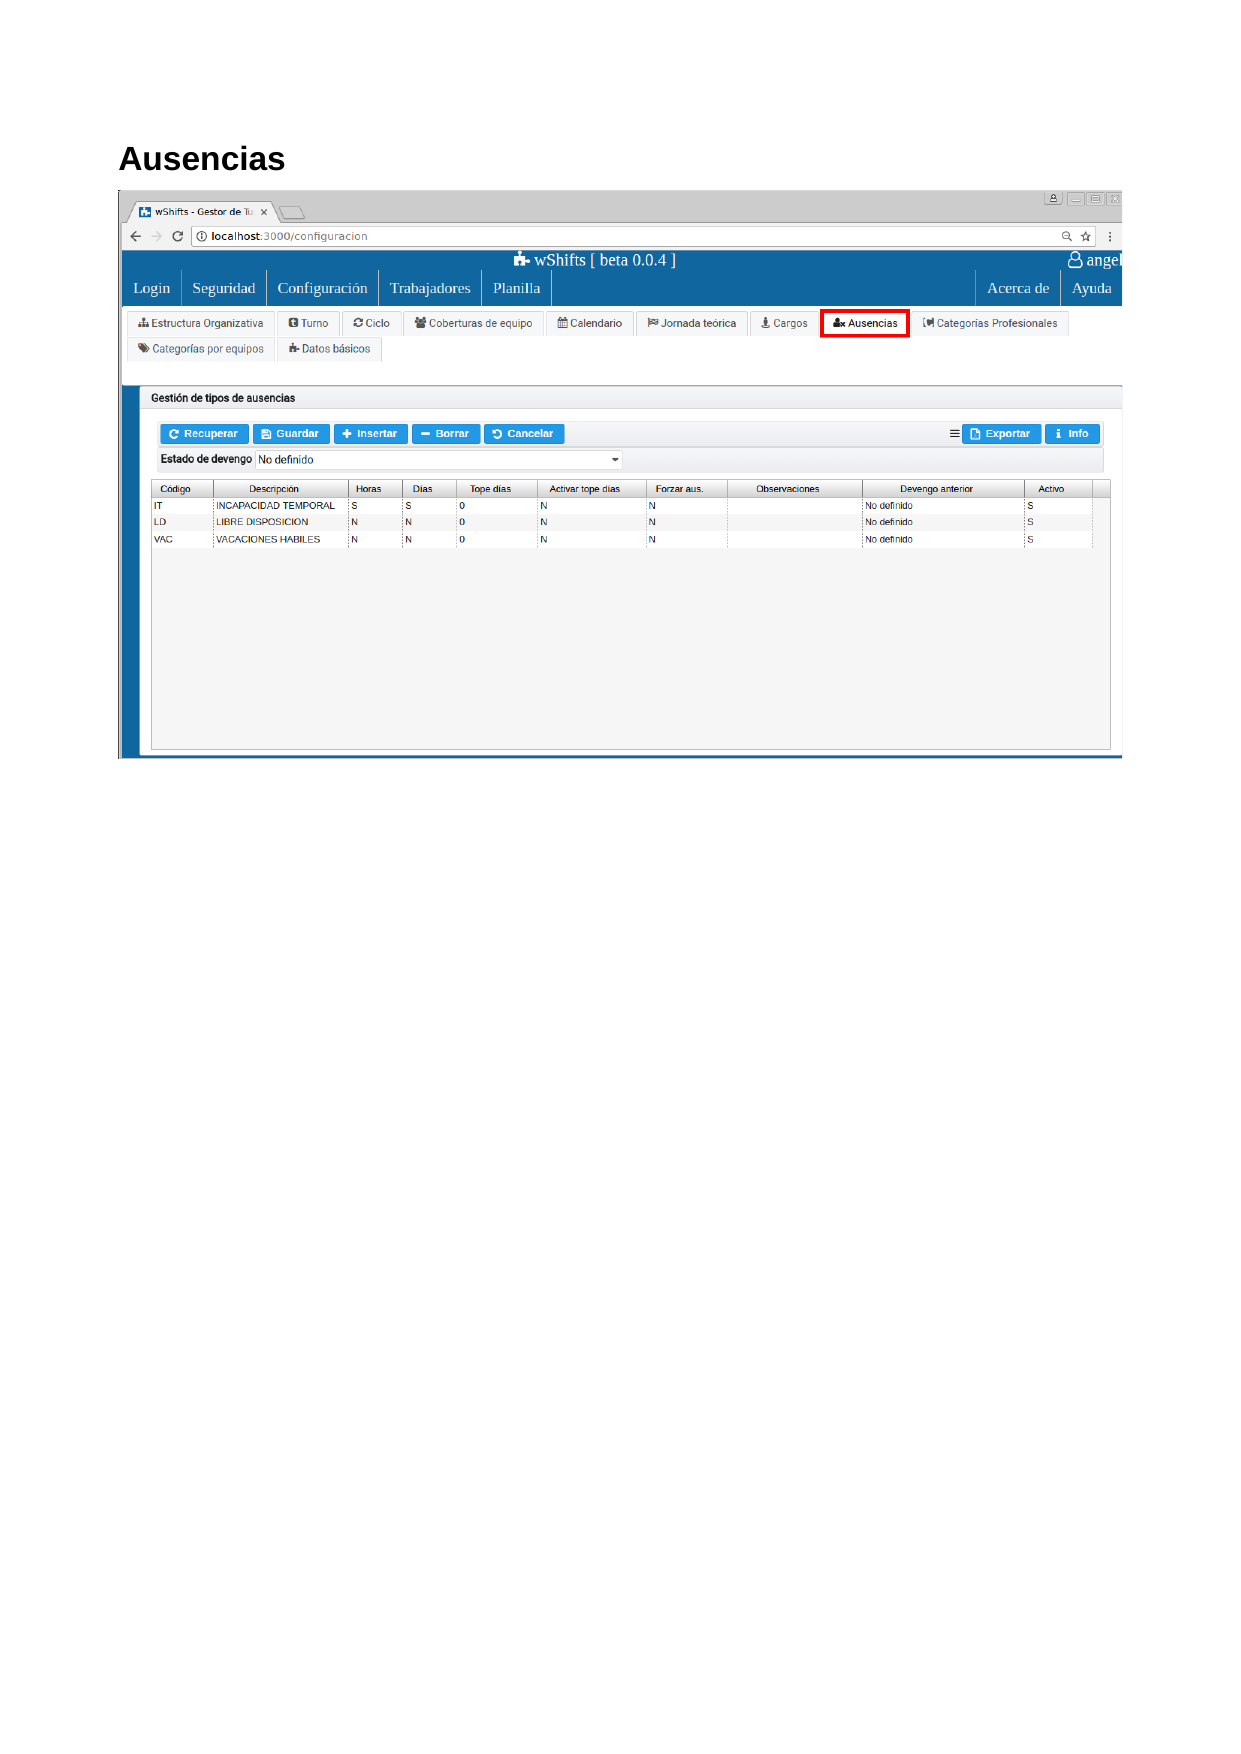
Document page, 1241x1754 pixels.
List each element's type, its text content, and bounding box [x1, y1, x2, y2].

subtitle Ausencias [118, 139, 1122, 178]
picture [118, 190, 1123, 759]
